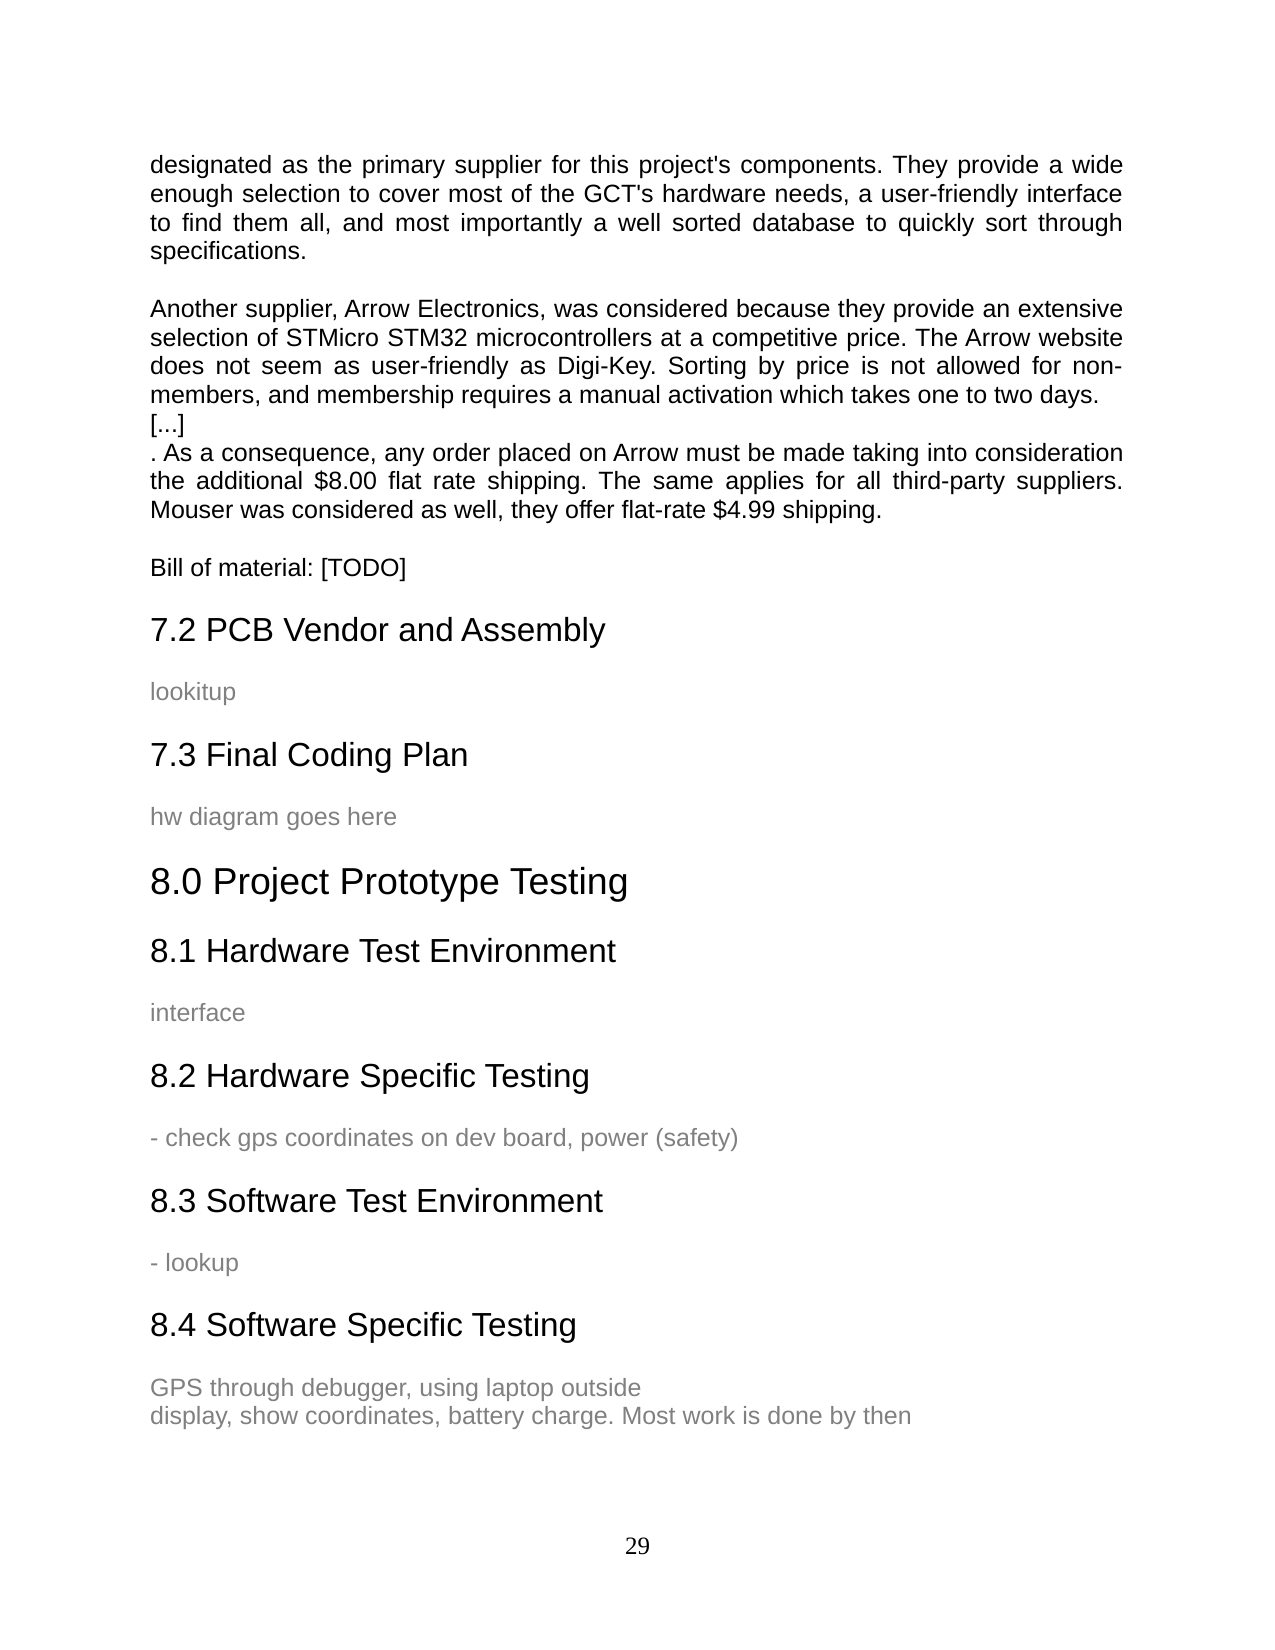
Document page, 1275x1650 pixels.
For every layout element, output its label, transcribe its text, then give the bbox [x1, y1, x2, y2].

text . As a consequence, any order placed on Arrow must be made taking into consideration the additional $8.00 flat rate shipping. The same applies for all third-party suppliers. Mouser was considered as well, they offer flat-rate $4.99 shipping. [150, 437, 1125, 524]
text 8.1 Hardware Test Environment [150, 931, 1125, 970]
text 7.2 PCB Vendor and Assembly [150, 610, 1125, 648]
text 7.3 Final Coding Plan [150, 735, 1125, 773]
text 8.3 Software Test Environment [150, 1181, 1125, 1219]
text - check gps coordinates on dev board, power (safety) [150, 1123, 1125, 1152]
text interface [150, 998, 1125, 1027]
text [...] [150, 409, 1125, 437]
text lookitup [150, 677, 1125, 706]
text - lookup [150, 1248, 1125, 1277]
text Bill of material: [TODO] [150, 552, 1125, 581]
text 8.4 Software Specific Testing [150, 1305, 1125, 1344]
text GPS through debugger, using laptop outside [150, 1372, 1125, 1401]
text Another supplier, Arrow Electronics, was considered because they provide an extensive selection of STMicro STM32 microcontrollers at a competitive price. The Arrow website does not seem as user-friendly as Digi-Key. Sorting by price is not allowed for non-members, and membership requires a manual activation which takes one to two days. [150, 294, 1125, 409]
text display, show coordinates, battery charge. Most work is done by then [150, 1401, 1125, 1430]
text 8.2 Hardware Specific Testing [150, 1056, 1125, 1094]
text designated as the primary supplier for this project's components. They provide a wide enough selection to cover most of the GCT's hardware needs, a user-friendly interface to find them all, and most importantly a well sorted database to quickly sort through specifications. [150, 150, 1125, 265]
text 8.0 Project Prototype Testing [150, 859, 1125, 902]
text hw diagram goes here [150, 802, 1125, 831]
